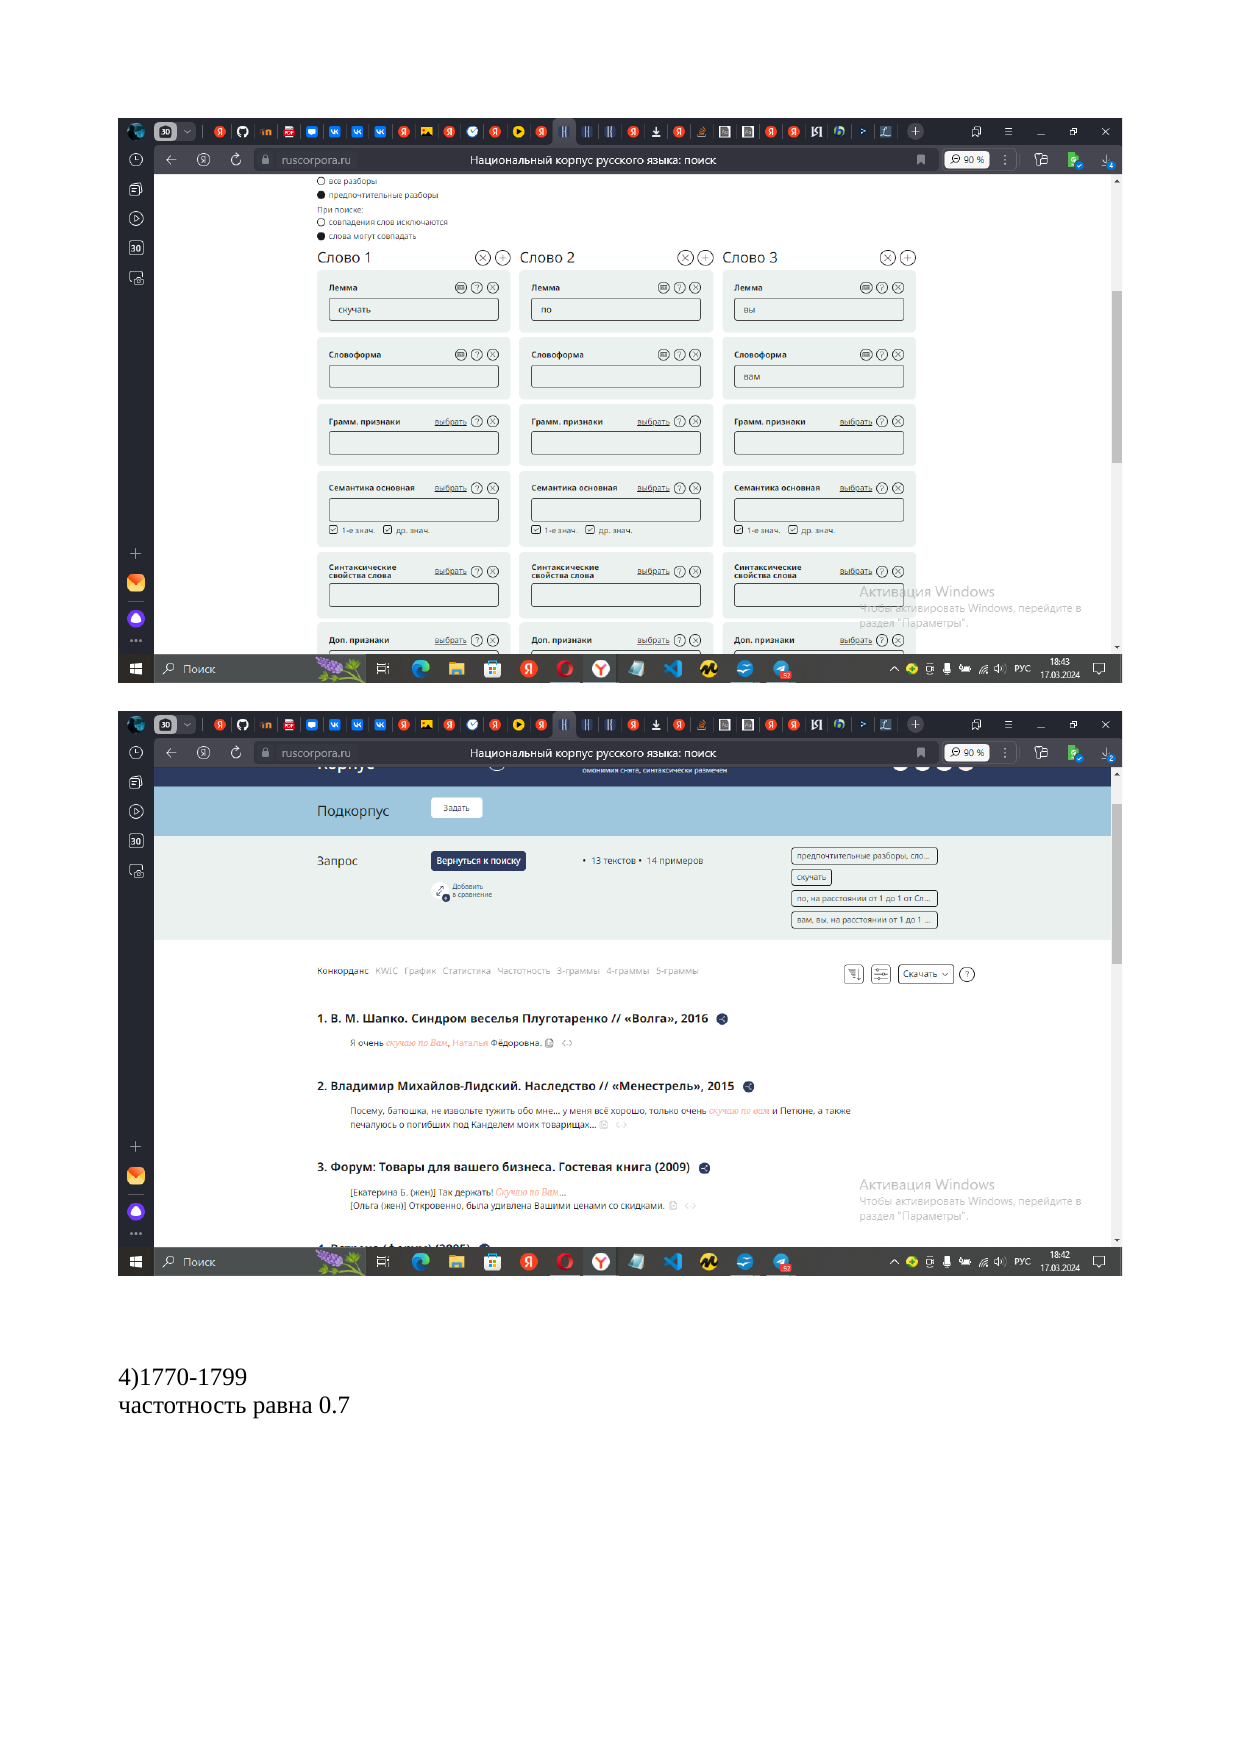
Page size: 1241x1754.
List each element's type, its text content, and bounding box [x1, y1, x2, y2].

text частотность равна 0.7 [118, 1391, 1122, 1419]
picture [118, 118, 1123, 683]
picture [118, 711, 1123, 1276]
text 4)1770-1799 [118, 1362, 1122, 1391]
